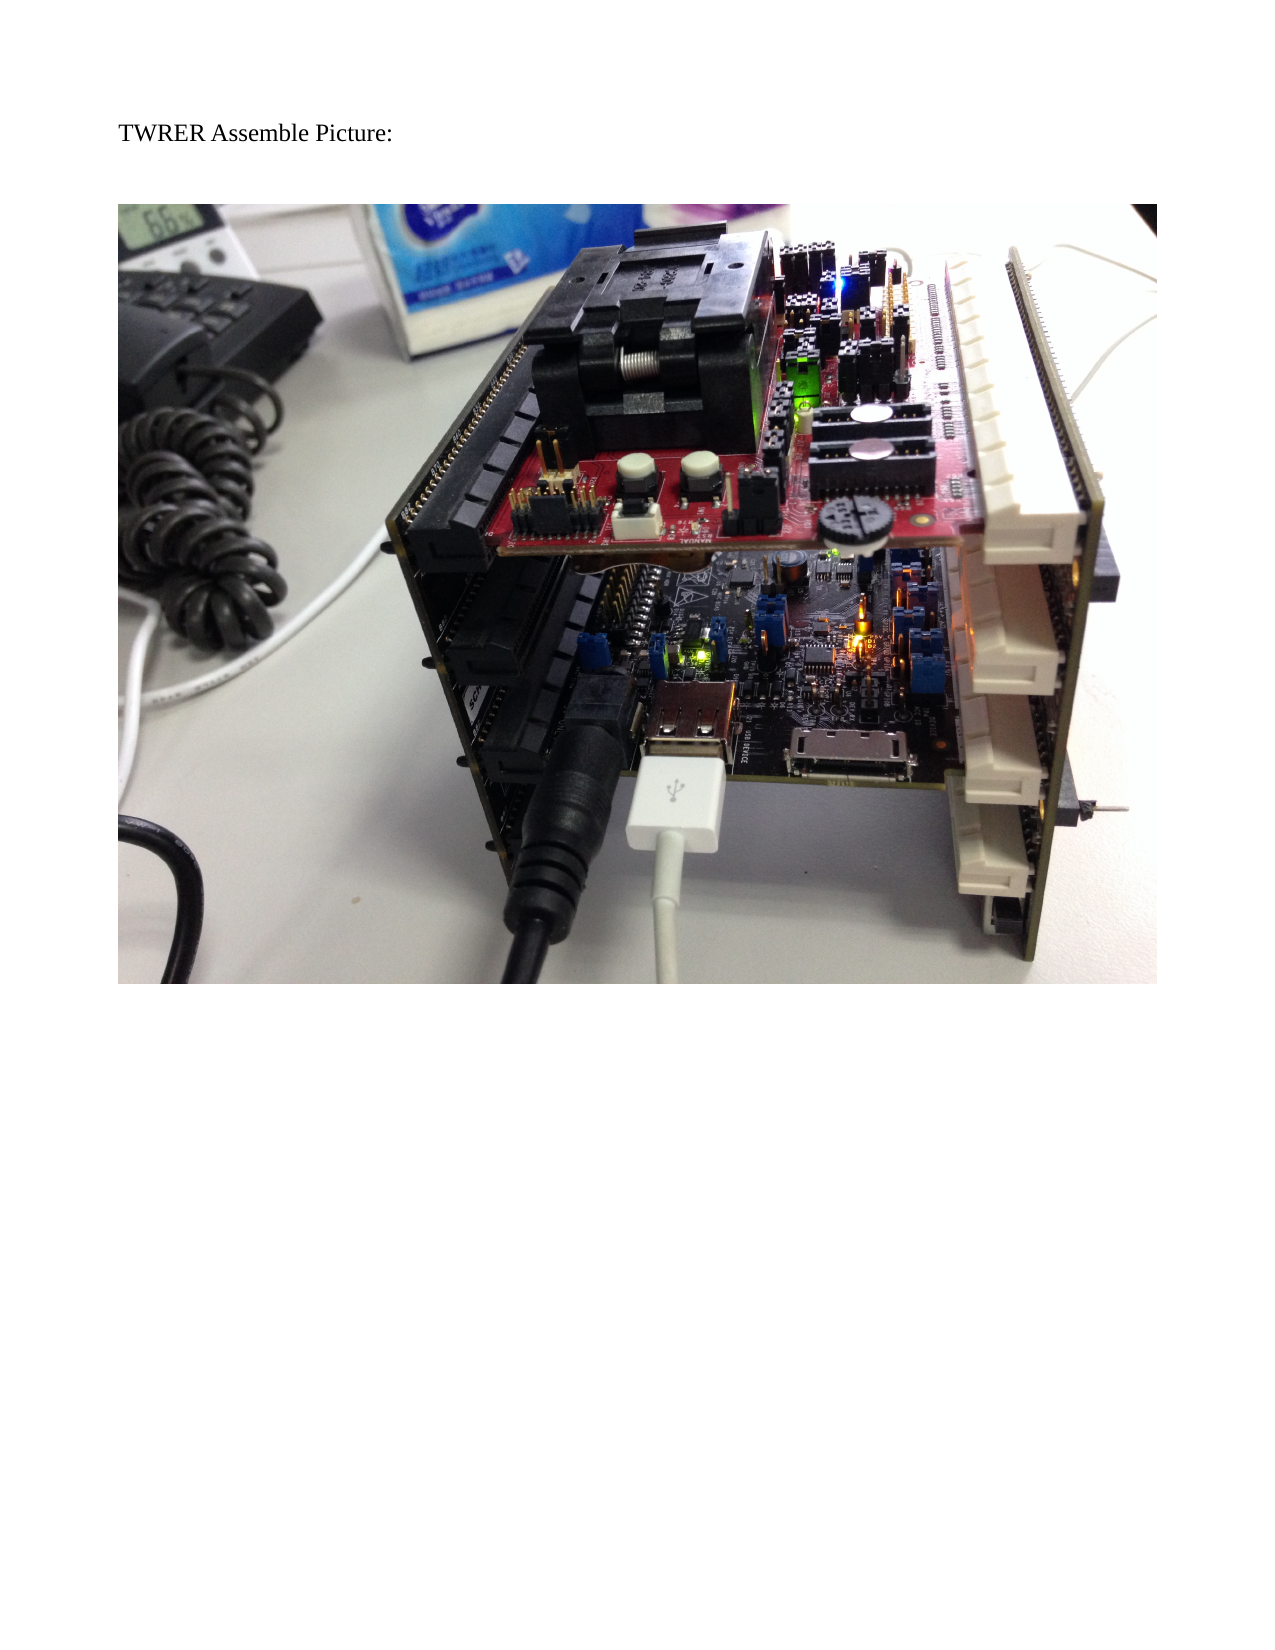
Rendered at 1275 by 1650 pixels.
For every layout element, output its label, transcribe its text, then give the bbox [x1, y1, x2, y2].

picture [118, 204, 1157, 984]
text TWRER Assemble Picture: [118, 118, 1157, 147]
